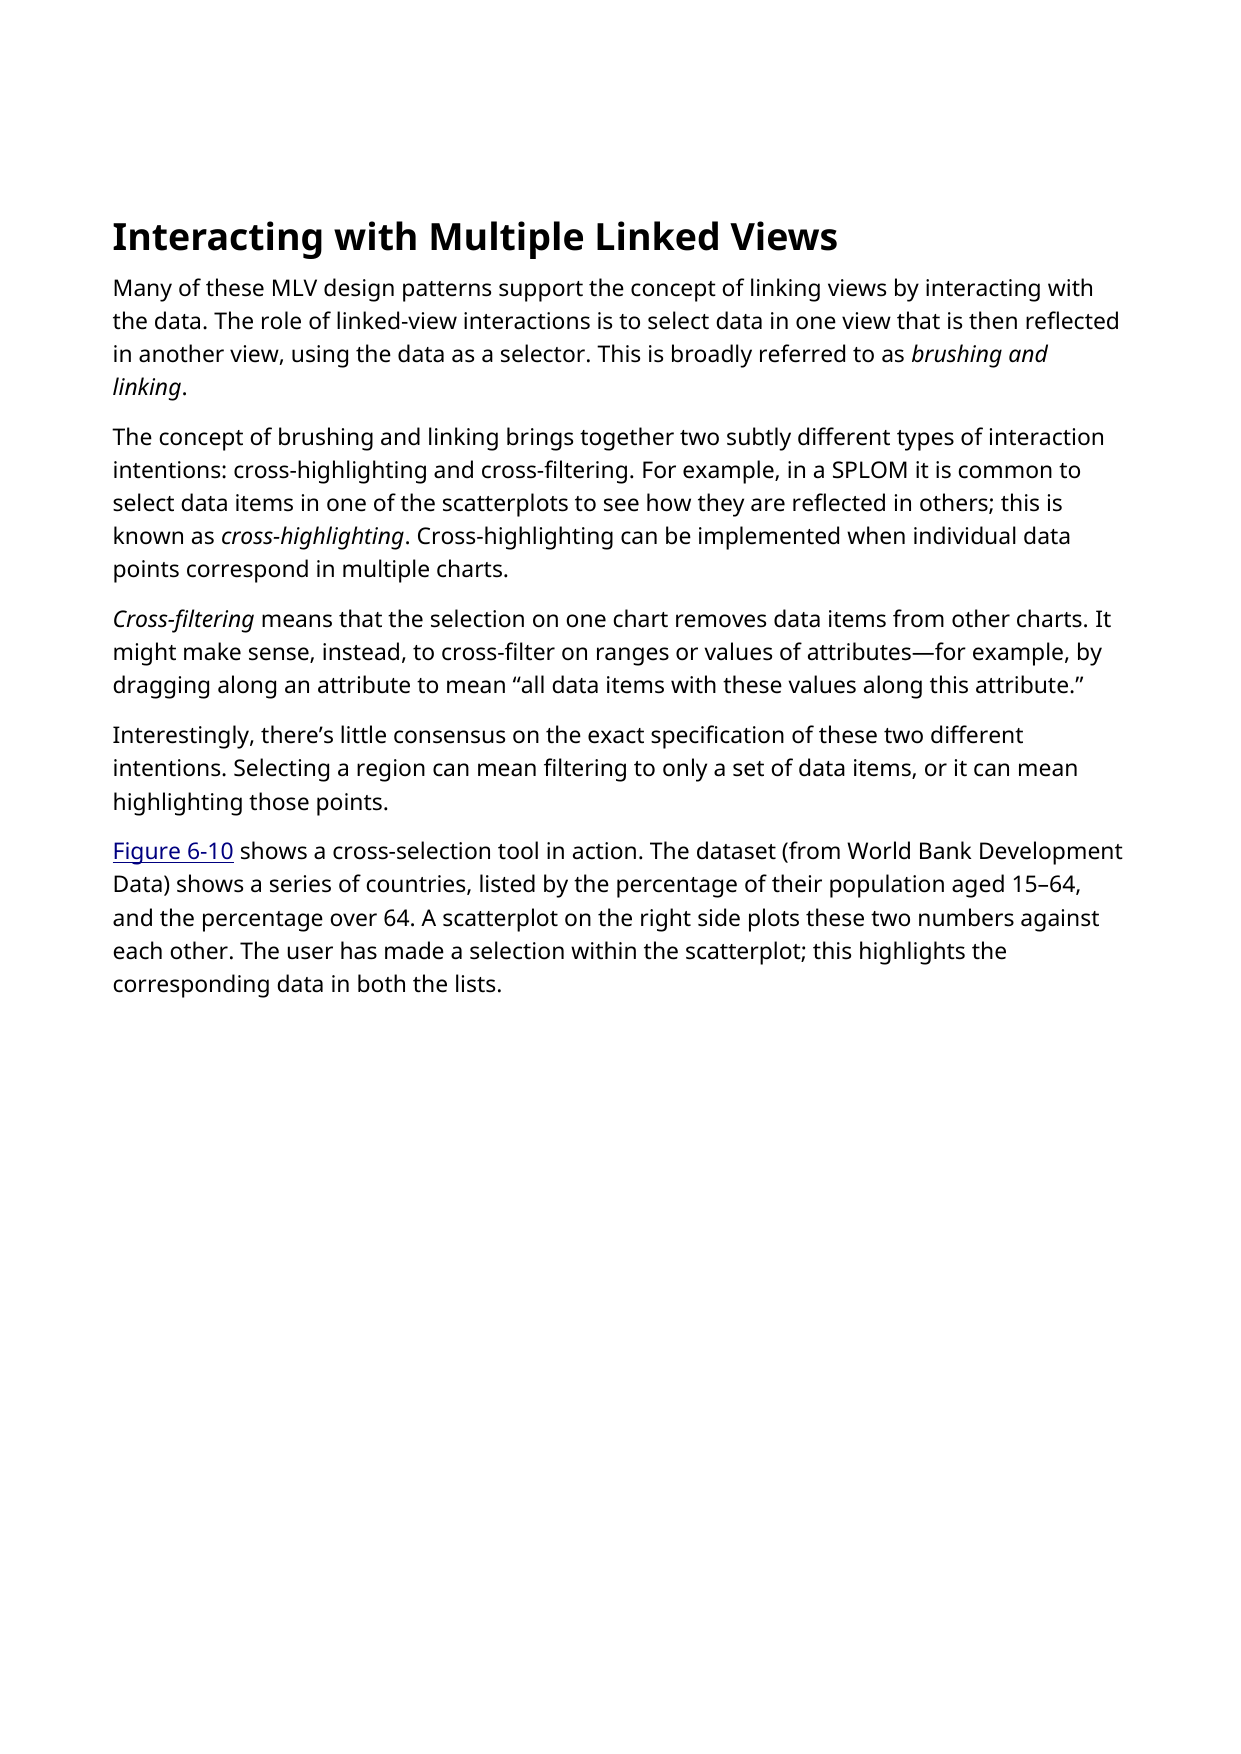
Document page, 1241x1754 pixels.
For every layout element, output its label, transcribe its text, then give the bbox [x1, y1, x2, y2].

text Cross-filtering means that the selection on one chart removes data items from other charts. It might make sense, instead, to cross-filter on ranges or values of attributes—for example, by dragging along an attribute to mean “all data items with these values along this attribute.” [112, 603, 1128, 701]
text Interestingly, there’s little consensus on the exact specification of these two different intentions. Selecting a region can mean filtering to only a set of data items, or it can mean highlighting those points. [112, 719, 1128, 817]
text Many of these MLV design patterns support the concept of linking views by interacting with the data. The role of linked-view interactions is to select data in one view that is then reflected in another view, using the data as a selector. This is broadly referred to as brushing and linking. [112, 272, 1128, 402]
subtitle Interacting with Multiple Linked Views [112, 210, 1128, 261]
text Figure 6-10 shows a cross-selection tool in action. The dataset (from World Bank Development Data) shows a series of countries, listed by the percentage of their population aged 15–64, and the percentage over 64. A scatterplot on the right side plots these two numbers against each other. The user has made a selection within the scatterplot; this highlights the corresponding data in both the lists. [112, 835, 1128, 999]
text The concept of brushing and linking brings together two subtly different types of interaction intentions: cross-highlighting and cross-filtering. For example, in a SPLOM it is common to select data items in one of the scatterplots to see how they are reflected in others; this is known as cross-highlighting. Cross-highlighting can be implemented when individual data points correspond in multiple charts. [112, 421, 1128, 584]
